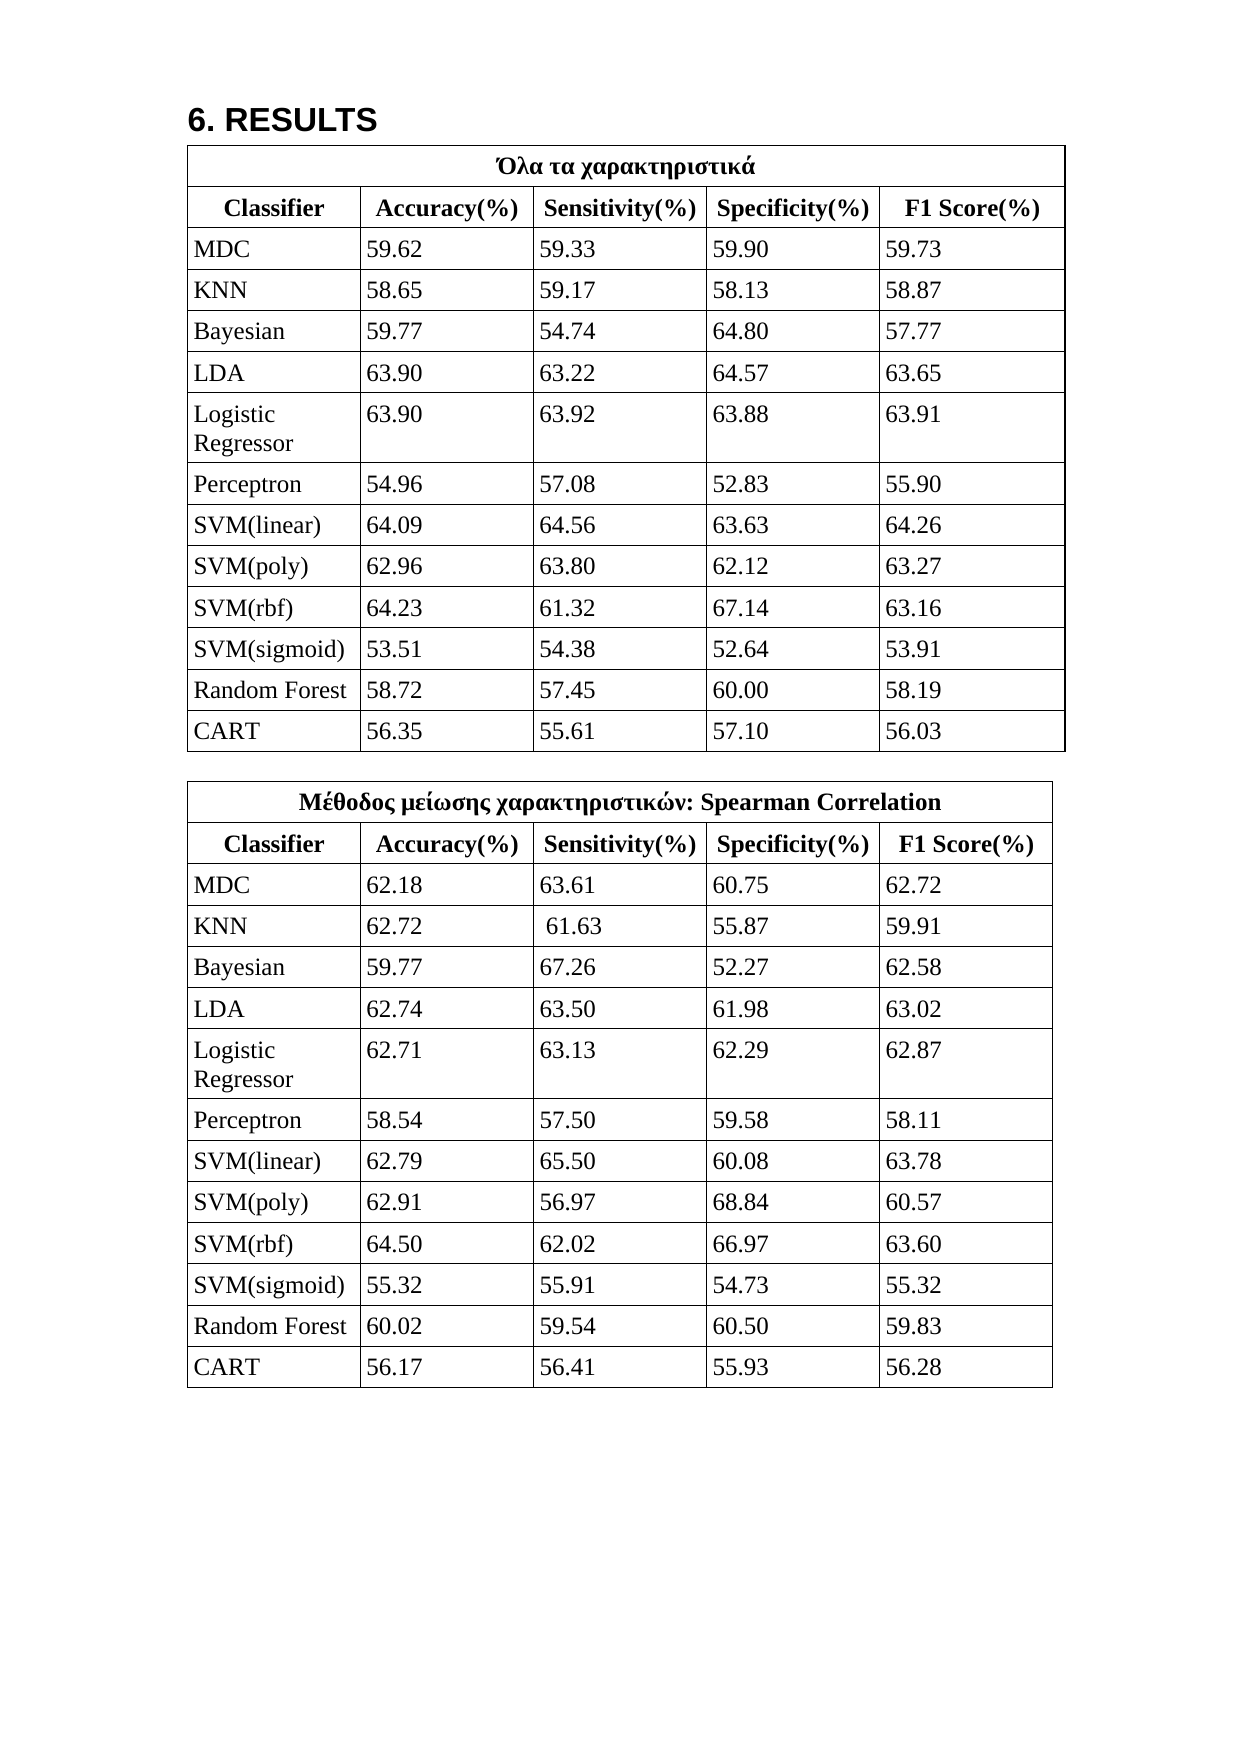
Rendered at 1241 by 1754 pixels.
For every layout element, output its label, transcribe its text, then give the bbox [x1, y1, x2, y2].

table_cell 64.26 [880, 505, 1064, 545]
table_cell 62.18 [361, 864, 533, 904]
table_cell F1 Score(%) [880, 823, 1052, 863]
table_cell Bayesian [188, 311, 360, 351]
table_cell SVM(rbf) [188, 1223, 360, 1263]
table_cell 62.71 [361, 1029, 533, 1098]
table_cell 60.50 [707, 1306, 879, 1346]
table_cell 55.93 [707, 1347, 879, 1387]
table_header Όλα τα χαρακτηριστικά [188, 146, 1064, 186]
table_cell 63.91 [880, 393, 1064, 462]
table_cell 63.78 [880, 1141, 1052, 1181]
table_cell 58.11 [880, 1099, 1052, 1139]
table_cell 63.65 [880, 352, 1064, 392]
table_cell 67.26 [534, 947, 706, 987]
table_cell 64.50 [361, 1223, 533, 1263]
table_cell 53.91 [880, 628, 1064, 668]
table_cell 63.02 [880, 988, 1052, 1028]
table_cell 57.08 [534, 463, 706, 503]
table_cell 67.14 [707, 587, 879, 627]
table_cell KNN [188, 270, 360, 310]
table_cell 56.28 [880, 1347, 1052, 1387]
table_cell 56.41 [534, 1347, 706, 1387]
table_cell 55.87 [707, 906, 879, 946]
table_cell Random Forest [188, 670, 360, 710]
table_cell CART [188, 1347, 360, 1387]
table_cell 52.64 [707, 628, 879, 668]
table_cell 62.79 [361, 1141, 533, 1181]
table_cell 62.72 [361, 906, 533, 946]
table_cell 58.54 [361, 1099, 533, 1139]
table_cell 64.57 [707, 352, 879, 392]
table_cell LDA [188, 988, 360, 1028]
table_cell 57.45 [534, 670, 706, 710]
table_cell 58.65 [361, 270, 533, 310]
table_cell Specificity(%) [707, 823, 879, 863]
table_cell 63.27 [880, 546, 1064, 586]
table_cell 58.19 [880, 670, 1064, 710]
table_cell SVM(poly) [188, 1182, 360, 1222]
table_cell CART [188, 711, 360, 751]
table_cell 66.97 [707, 1223, 879, 1263]
table_cell 62.12 [707, 546, 879, 586]
table_cell SVM(linear) [188, 505, 360, 545]
table_cell 56.97 [534, 1182, 706, 1222]
table_cell Sensitivity(%) [534, 187, 706, 227]
table_cell MDC [188, 228, 360, 268]
table_cell 63.80 [534, 546, 706, 586]
table_cell 64.56 [534, 505, 706, 545]
table_cell 52.83 [707, 463, 879, 503]
table_cell 63.90 [361, 352, 533, 392]
table_cell 54.96 [361, 463, 533, 503]
table_cell Classifier [188, 823, 360, 863]
table_cell Accuracy(%) [361, 187, 533, 227]
table_cell 62.74 [361, 988, 533, 1028]
table_cell 63.63 [707, 505, 879, 545]
table_cell 55.61 [534, 711, 706, 751]
table_cell Perceptron [188, 1099, 360, 1139]
table_cell 59.73 [880, 228, 1064, 268]
table_cell Sensitivity(%) [534, 823, 706, 863]
table_cell Classifier [188, 187, 360, 227]
table_cell 59.91 [880, 906, 1052, 946]
table_cell 53.51 [361, 628, 533, 668]
table_cell SVM(sigmoid) [188, 628, 360, 668]
table_cell LDA [188, 352, 360, 392]
table_cell 62.29 [707, 1029, 879, 1098]
table_cell 55.90 [880, 463, 1064, 503]
table_cell 63.13 [534, 1029, 706, 1098]
table_cell 56.03 [880, 711, 1064, 751]
table_cell 57.10 [707, 711, 879, 751]
table_cell Logistic Regressor [188, 393, 360, 462]
table_cell 59.54 [534, 1306, 706, 1346]
table_cell 58.87 [880, 270, 1064, 310]
table_cell 61.32 [534, 587, 706, 627]
table_cell SVM(sigmoid) [188, 1264, 360, 1304]
table_cell 59.77 [361, 311, 533, 351]
table_cell 55.32 [880, 1264, 1052, 1304]
table_cell 55.32 [361, 1264, 533, 1304]
table_cell Logistic Regressor [188, 1029, 360, 1098]
table_cell 54.73 [707, 1264, 879, 1304]
table_cell 63.50 [534, 988, 706, 1028]
table_cell SVM(poly) [188, 546, 360, 586]
table_cell 59.58 [707, 1099, 879, 1139]
table_cell SVM(linear) [188, 1141, 360, 1181]
table_cell Perceptron [188, 463, 360, 503]
table_cell 62.72 [880, 864, 1052, 904]
table_cell 59.17 [534, 270, 706, 310]
table_cell 59.90 [707, 228, 879, 268]
table_cell 62.02 [534, 1223, 706, 1263]
table_cell 63.22 [534, 352, 706, 392]
table_cell 68.84 [707, 1182, 879, 1222]
table_cell 58.72 [361, 670, 533, 710]
table_cell 59.62 [361, 228, 533, 268]
table_header Μέθοδος μείωσης χαρακτηριστικών: Spearman Correlation [188, 782, 1052, 822]
table_cell 60.02 [361, 1306, 533, 1346]
table_cell Random Forest [188, 1306, 360, 1346]
table_cell MDC [188, 864, 360, 904]
table_cell 58.13 [707, 270, 879, 310]
table_cell 59.83 [880, 1306, 1052, 1346]
table_cell 54.74 [534, 311, 706, 351]
table_cell Accuracy(%) [361, 823, 533, 863]
table_cell 63.90 [361, 393, 533, 462]
table_cell 54.38 [534, 628, 706, 668]
table_cell SVM(rbf) [188, 587, 360, 627]
subtitle 6. RESULTS [187, 100, 1053, 138]
table_cell 56.35 [361, 711, 533, 751]
table_cell 63.61 [534, 864, 706, 904]
table_cell 59.77 [361, 947, 533, 987]
table_cell 62.96 [361, 546, 533, 586]
table_cell 60.00 [707, 670, 879, 710]
table_cell 55.91 [534, 1264, 706, 1304]
table_cell 59.33 [534, 228, 706, 268]
table_cell 63.16 [880, 587, 1064, 627]
table_cell 60.57 [880, 1182, 1052, 1222]
table_cell 61.63 [534, 906, 706, 946]
table_cell KNN [188, 906, 360, 946]
table_cell Specificity(%) [707, 187, 879, 227]
table_cell 63.88 [707, 393, 879, 462]
table_cell 57.50 [534, 1099, 706, 1139]
table_cell 60.75 [707, 864, 879, 904]
table_cell F1 Score(%) [880, 187, 1064, 227]
table_cell 64.80 [707, 311, 879, 351]
table_cell 52.27 [707, 947, 879, 987]
table_cell 65.50 [534, 1141, 706, 1181]
table_cell Bayesian [188, 947, 360, 987]
table_cell 62.91 [361, 1182, 533, 1222]
table_cell 64.09 [361, 505, 533, 545]
table_cell 57.77 [880, 311, 1064, 351]
table_cell 63.92 [534, 393, 706, 462]
table_cell 64.23 [361, 587, 533, 627]
table_cell 62.58 [880, 947, 1052, 987]
table_cell 60.08 [707, 1141, 879, 1181]
table_cell 56.17 [361, 1347, 533, 1387]
table_cell 63.60 [880, 1223, 1052, 1263]
table_cell 61.98 [707, 988, 879, 1028]
table_cell 62.87 [880, 1029, 1052, 1098]
